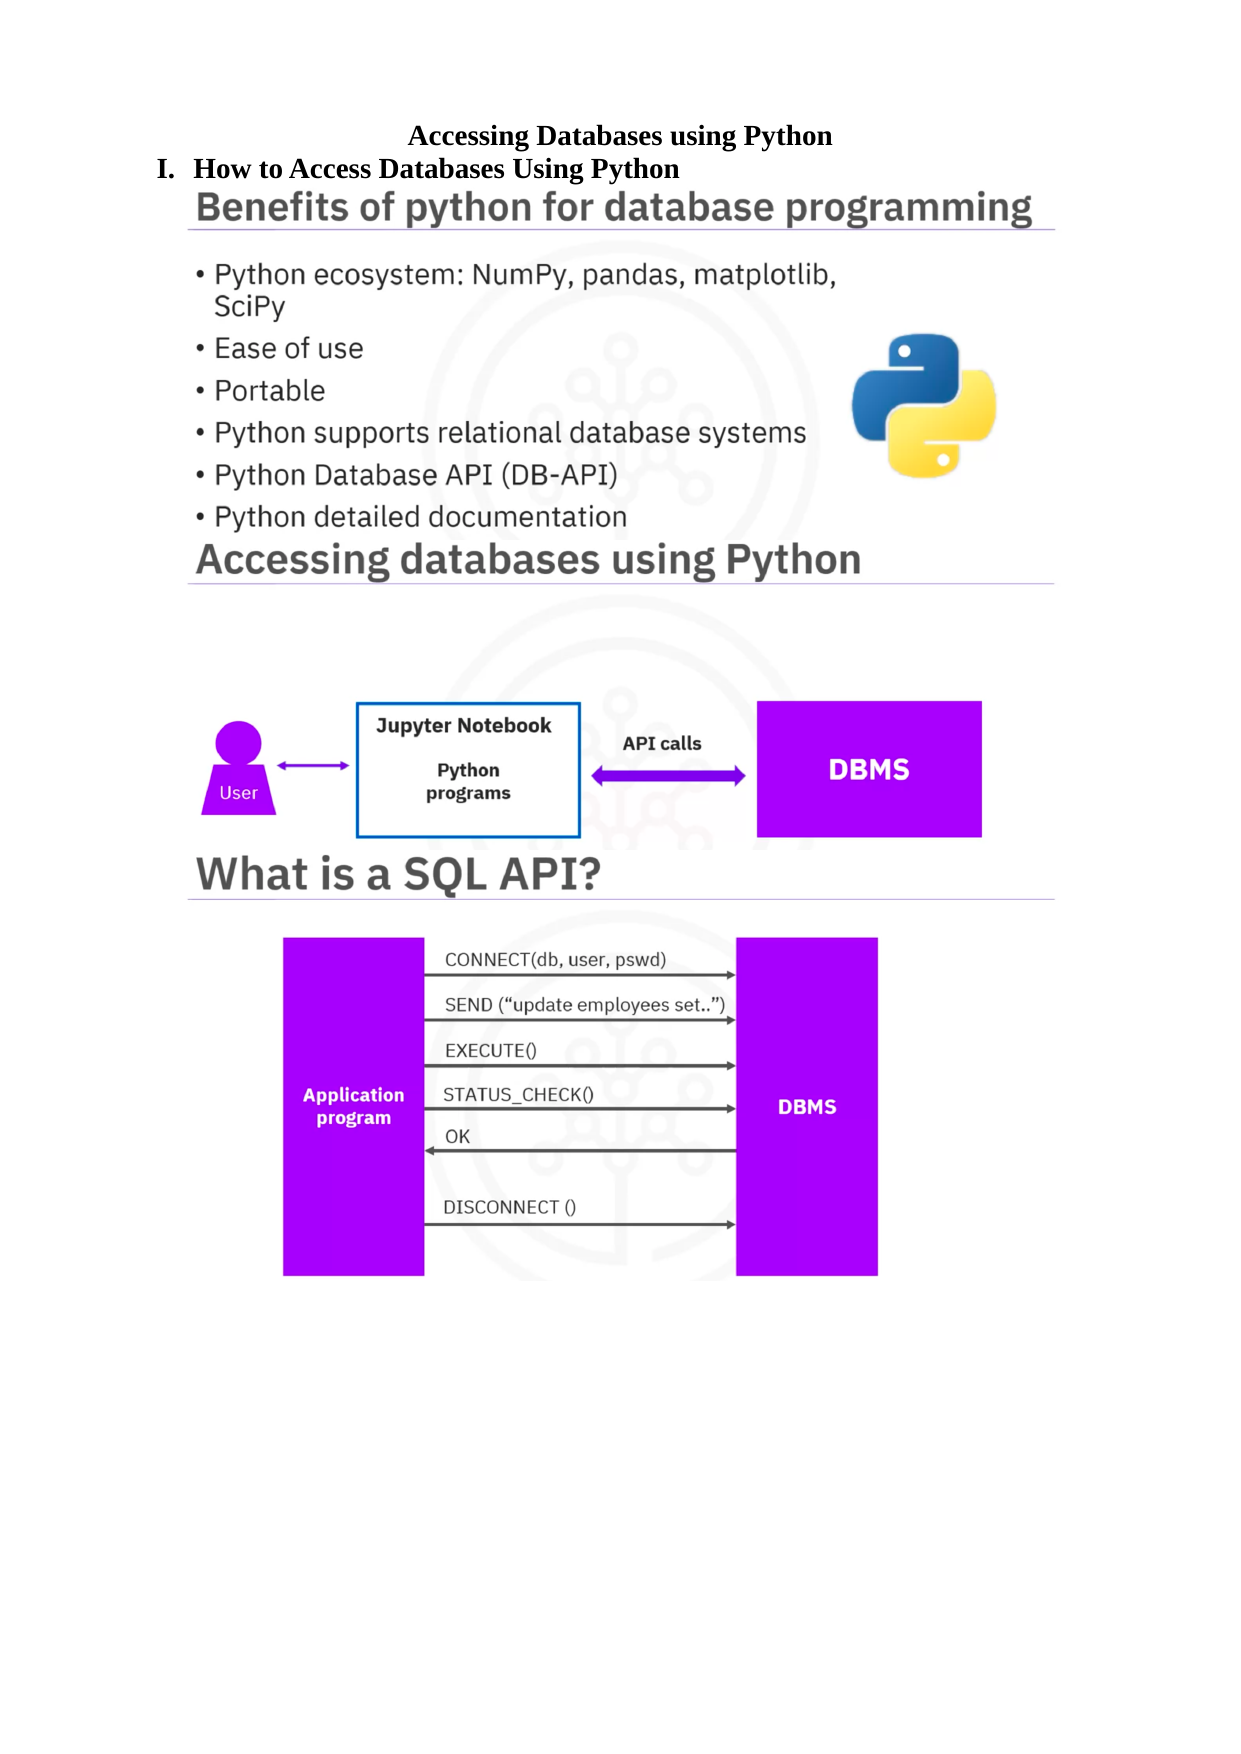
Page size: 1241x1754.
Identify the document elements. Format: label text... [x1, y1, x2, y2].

picture [118, 185, 1123, 1281]
list How to Access Databases Using Python [175, 152, 1122, 185]
text Accessing Databases using Python [118, 118, 1122, 152]
